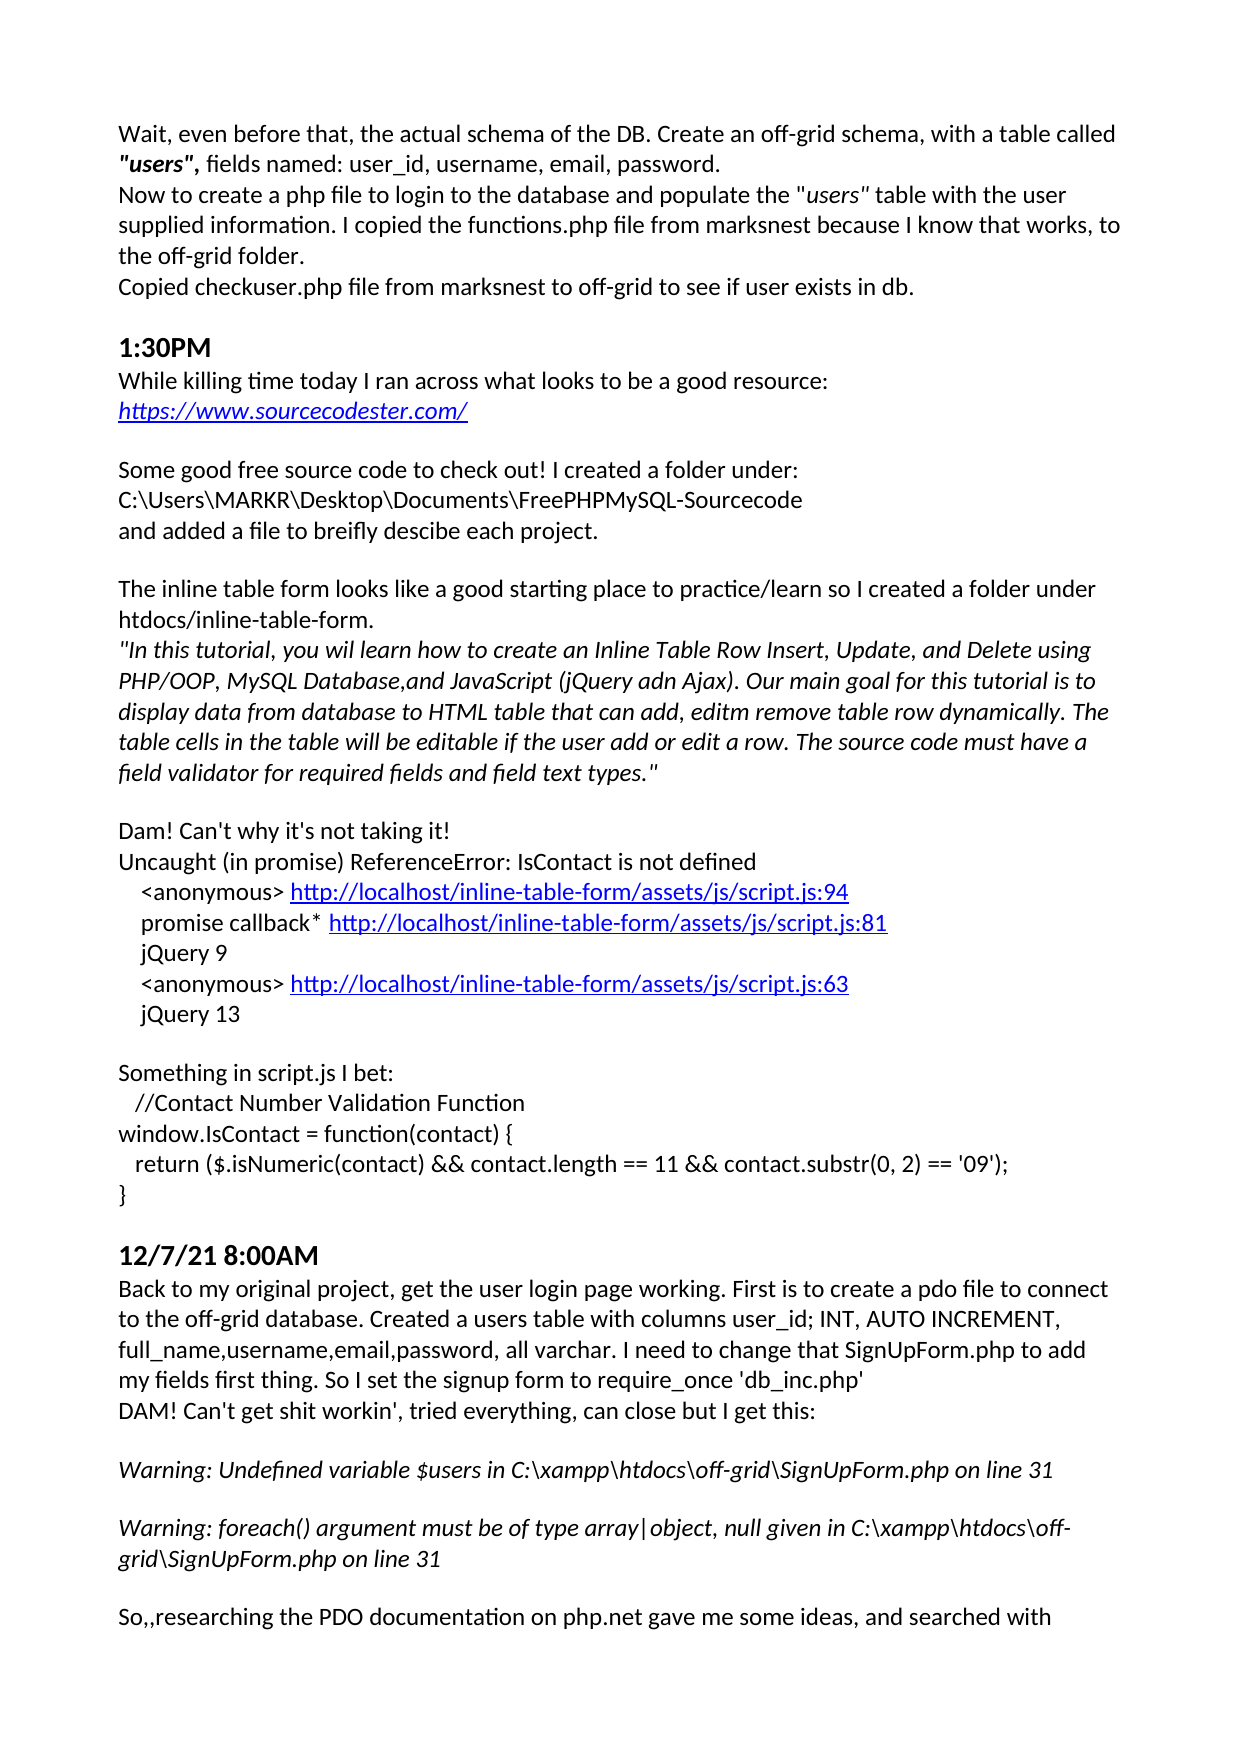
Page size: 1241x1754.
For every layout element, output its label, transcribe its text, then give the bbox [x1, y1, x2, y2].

text Some good free source code to check out! I created a folder under: [118, 454, 1122, 484]
text DAM! Can't get shit workin', tried everything, can close but I get this: [118, 1395, 1122, 1426]
text jQuery 9 [118, 937, 1122, 968]
text Warning: foreach() argument must be of type array|object, null given in C:\xampp\htdocs\off-grid\SignUpForm.php on line 31 [118, 1512, 1122, 1573]
text promise callback* http://localhost/inline-table-form/assets/js/script.js:81 [118, 907, 1122, 937]
text Dam! Can't why it's not taking it! [118, 815, 1122, 846]
text So,,researching the PDO documentation on php.net gave me some ideas, and searched with [118, 1601, 1122, 1632]
text "In this tutorial, you wil learn how to create an Inline Table Row Insert, Update, and Delete using PHP/OOP, MySQL Database,and JavaScript (jQuery adn Ajax). Our main goal for this tutorial is to display data from database to HTML table that can add, editm remove table row dynamically. The table cells in the table will be editable if the user add or edit a row. The source code must have a field validator for required fields and field text types." [118, 634, 1122, 787]
text Back to my original project, get the user login page working. First is to create a pdo file to connect to the off-grid database. Created a users table with columns user_id; INT, AUTO INCREMENT, full_name,username,email,password, all varchar. I need to change that SignUpForm.php to add my fields first thing. So I set the signup form to require_once 'db_inc.php' [118, 1273, 1122, 1395]
text Uncaught (in promise) ReferenceError: IsContact is not defined [118, 846, 1122, 876]
text and added a file to breifly descibe each project. [118, 515, 1122, 546]
text Wait, even before that, the actual schema of the DB. Create an off-grid schema, with a table called "users", fields named: user_id, username, email, password. [118, 118, 1122, 179]
text 12/7/21 8:00AM [118, 1237, 1122, 1273]
text window.IsContact = function(contact) { [118, 1118, 1122, 1148]
text Something in script.js I bet: [118, 1057, 1122, 1087]
text //Contact Number Validation Function [118, 1087, 1122, 1118]
text Now to create a php file to login to the database and populate the "users" table with the user supplied information. I copied the functions.php file from marksnest because I know that works, to the off-grid folder. [118, 179, 1122, 271]
text <anonymous> http://localhost/inline-table-form/assets/js/script.js:94 [118, 876, 1122, 907]
text Warning: Undefined variable $users in C:\xampp\htdocs\off-grid\SignUpForm.php on line 31 [118, 1454, 1122, 1484]
text The inline table form looks like a good starting place to practice/learn so I created a folder under htdocs/inline-table-form. [118, 573, 1122, 634]
text 1:30PM [118, 329, 1122, 365]
text return ($.isNumeric(contact) && contact.length == 11 && contact.substr(0, 2) == '09'); [118, 1148, 1122, 1179]
text jQuery 13 [118, 998, 1122, 1029]
text C:\Users\MARKR\Desktop\Documents\FreePHPMySQL-Sourcecode [118, 484, 1122, 515]
text https://www.sourcecodester.com/ [118, 395, 1122, 426]
text <anonymous> http://localhost/inline-table-form/assets/js/script.js:63 [118, 968, 1122, 998]
text While killing time today I ran across what looks to be a good resource: [118, 365, 1122, 395]
text } [118, 1179, 1122, 1209]
text Copied checkuser.php file from marksnest to off-grid to see if user exists in db. [118, 271, 1122, 301]
